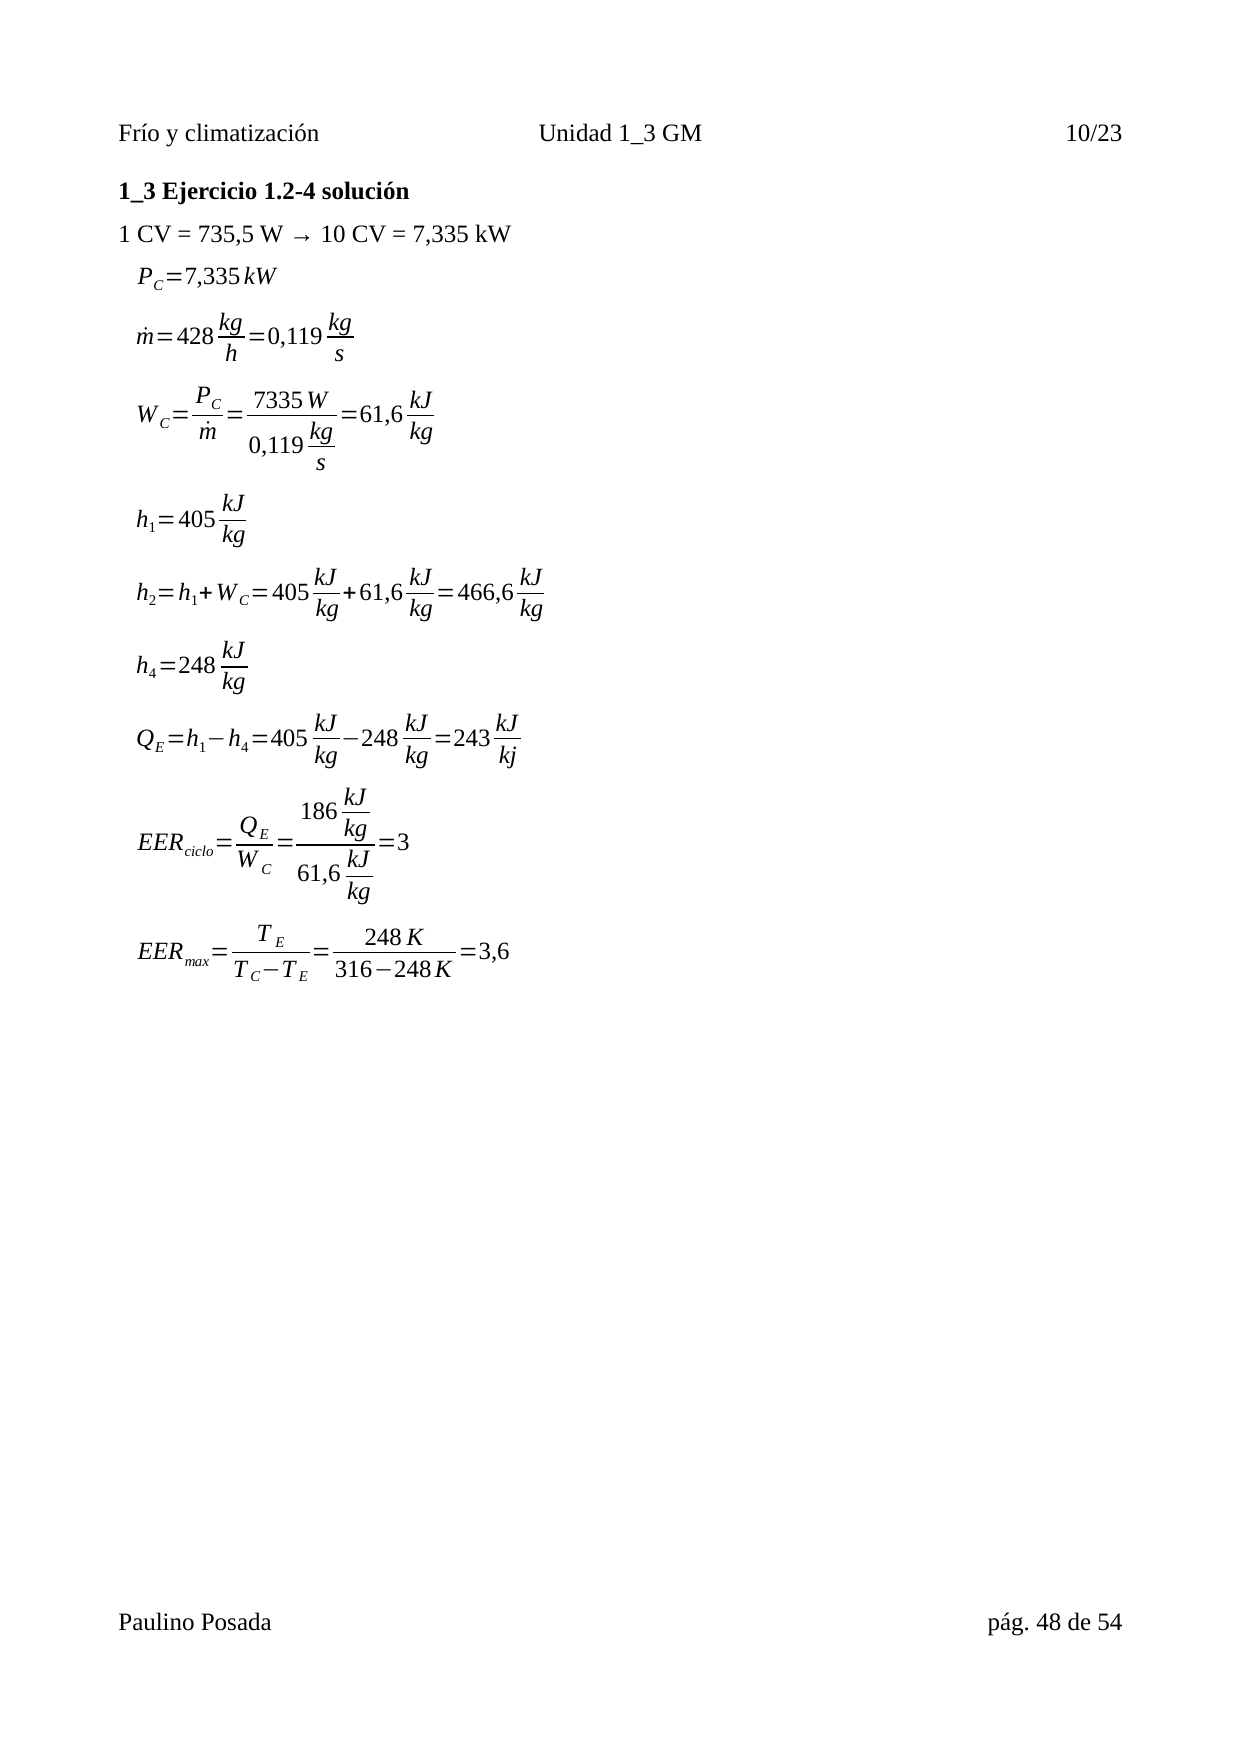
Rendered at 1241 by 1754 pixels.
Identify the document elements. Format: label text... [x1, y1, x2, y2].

text 1_3 Ejercicio 1.2-4 solución [118, 176, 1122, 205]
text 1 CV = 735,5 W → 10 CV = 7,335 kW [118, 219, 1122, 248]
